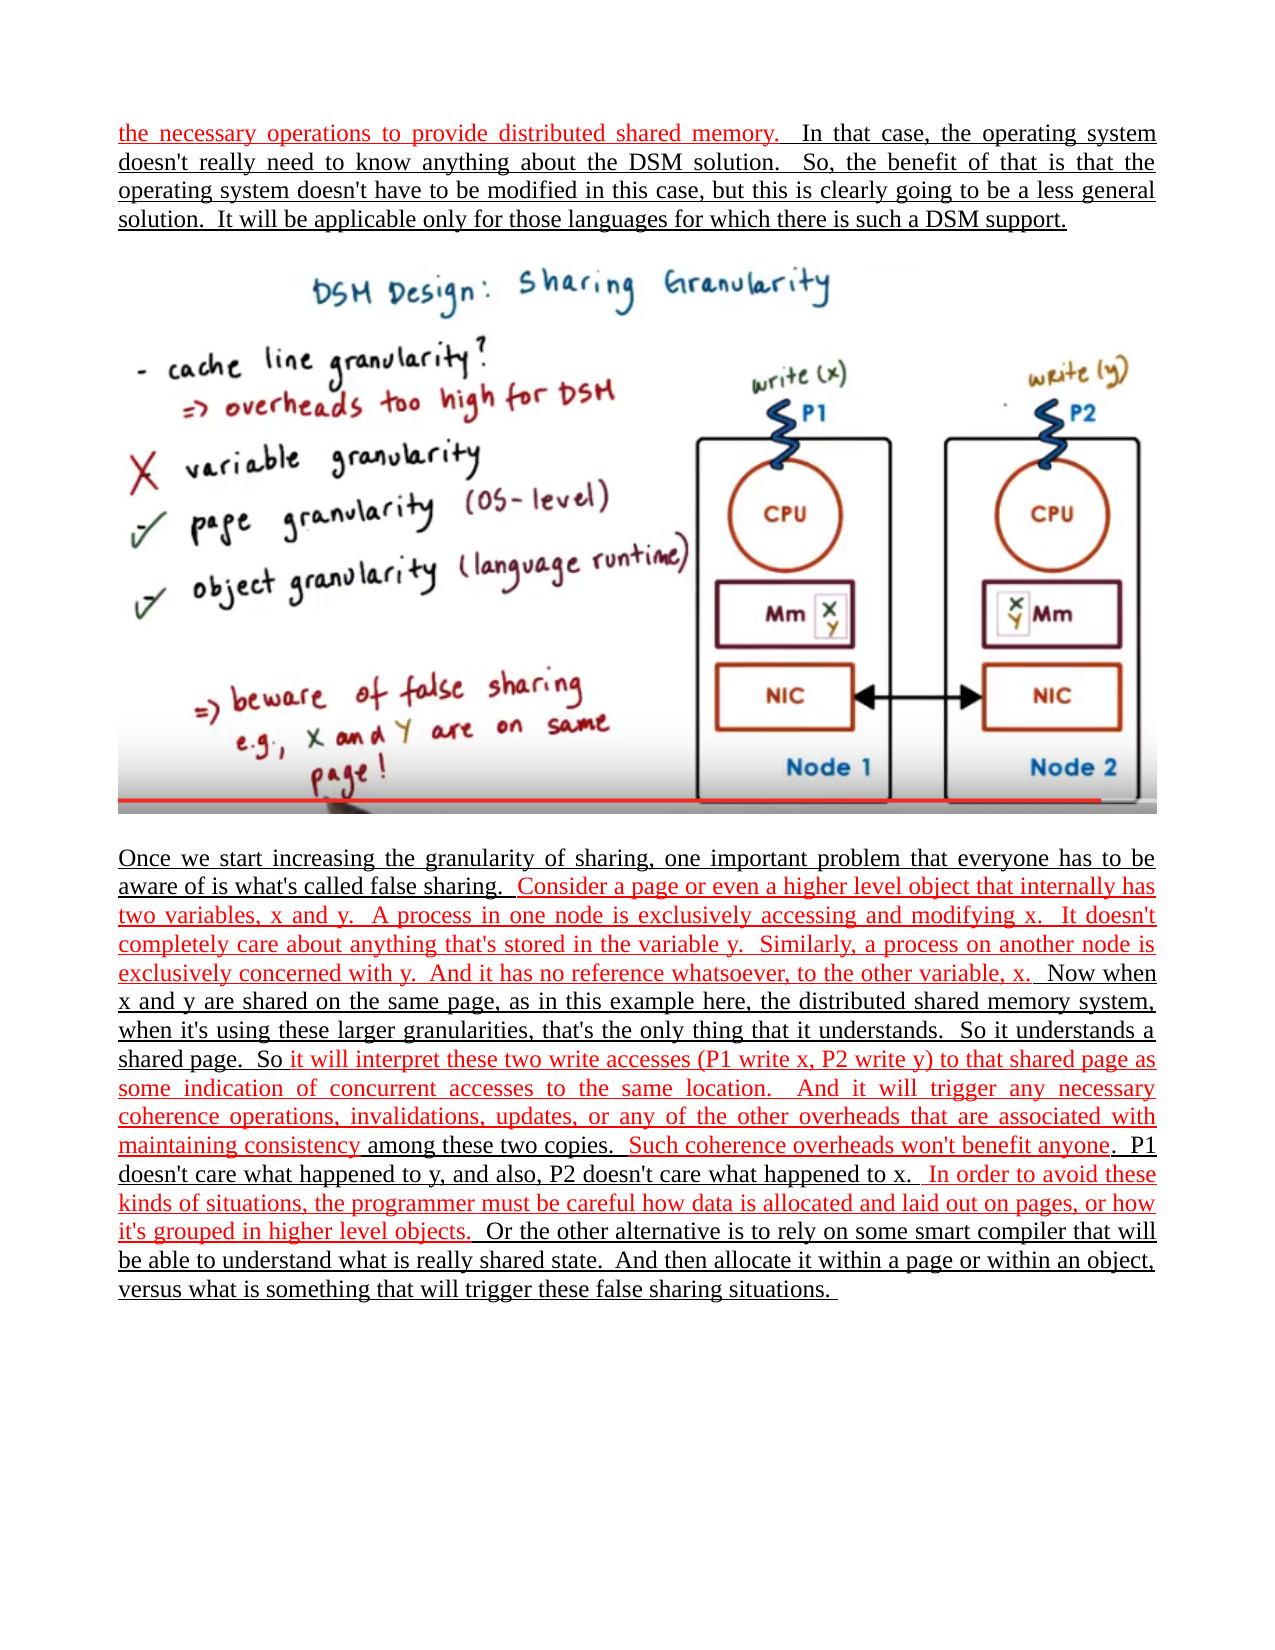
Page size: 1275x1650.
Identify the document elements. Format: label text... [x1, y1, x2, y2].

text doesn't care what happened to y, and also, P2 doesn't care what happened to x. In order to avoid these kinds of situations, the programmer must be careful how data is allocated and laid out on pages, or how it's grouped in higher level objects. Or the other alternative is to rely on some smart compiler that will [118, 1156, 1157, 1241]
text completely care about anything that's stored in the variable y. Similarly, a process on another node is exclusively concerned with y. And it has no reference whatsoever, to the other variable, x. Now when x and y are shared on the same page, as in this example here, the distributed shared memory system, when it's using these larger granularities, that's the only thing that it understands. So it understands a shared page. So it will interpret these two write accesses (P1 write x, P2 write y) to that shared page as [118, 927, 1157, 1069]
text the necessary operations to provide distributed shared memory. In that case, the operating system [118, 118, 1157, 143]
text Once we start increasing the granularity of sharing, one important problem that everyone has to be aware of is what's called false sharing. Consider a page or even a higher level object that internally has two variables, x and y. A process in one node is exclusively accessing and modifying x. It doesn't [118, 843, 1157, 925]
text doesn't really need to know anything about the DSM solution. So, the benefit of that is that the operating system doesn't have to be modified in this case, but this is clearly going to be a less general solution. It will be applicable only for those languages for which there is such a DSM support. [118, 144, 1157, 233]
text some indication of concurrent accesses to the same location. And it will trigger any necessary coherence operations, invalidations, updates, or any of the other overheads that are associated with [118, 1070, 1157, 1126]
picture [118, 261, 1157, 814]
text be able to understand what is really shared state. And then allocate it within a page or within an object, versus what is something that will trigger these false sharing situations. [118, 1243, 1157, 1303]
text maintaining consistency among these two copies. Such coherence overheads won't benefit anyone. P1 [118, 1128, 1157, 1155]
